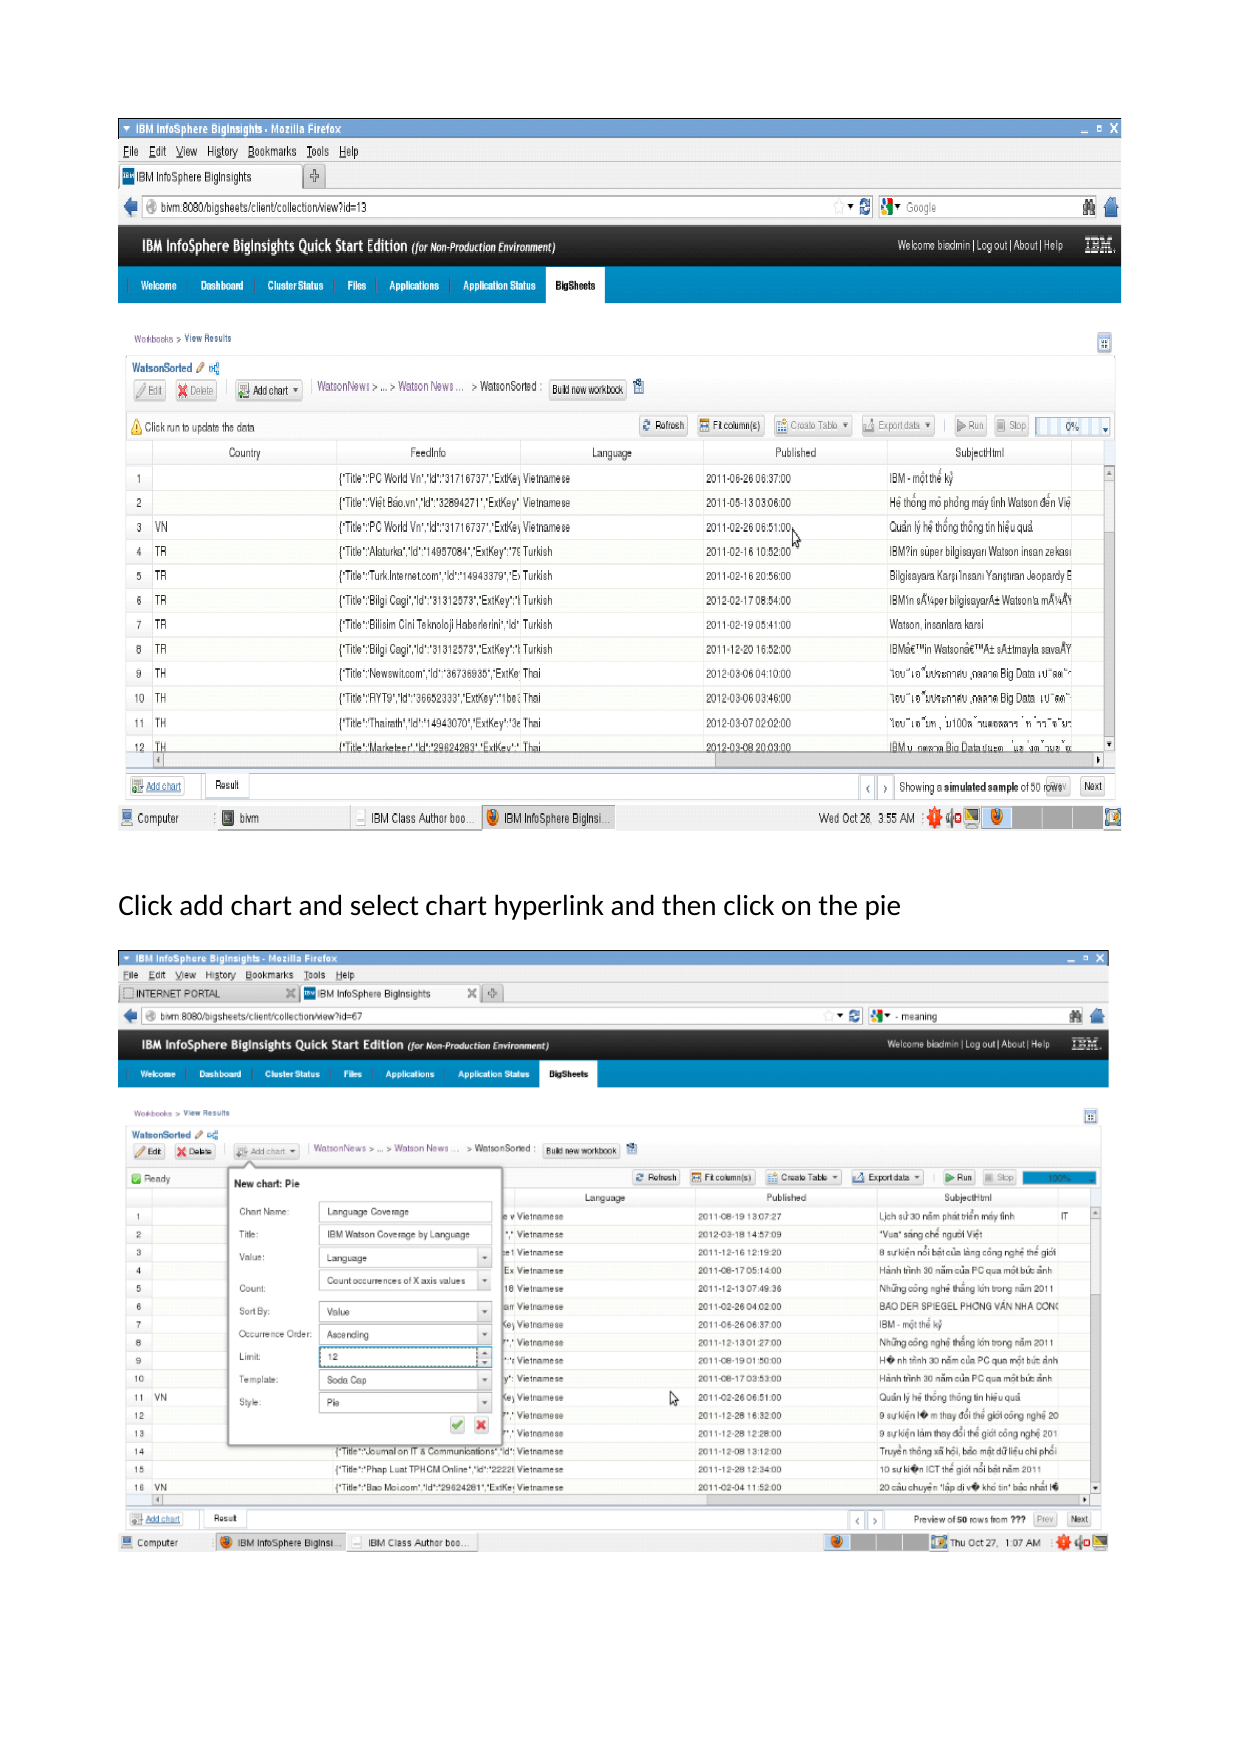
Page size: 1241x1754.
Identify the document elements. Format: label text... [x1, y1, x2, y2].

text Click add chart and select chart hyperlink and then click on the pie [118, 887, 1122, 922]
